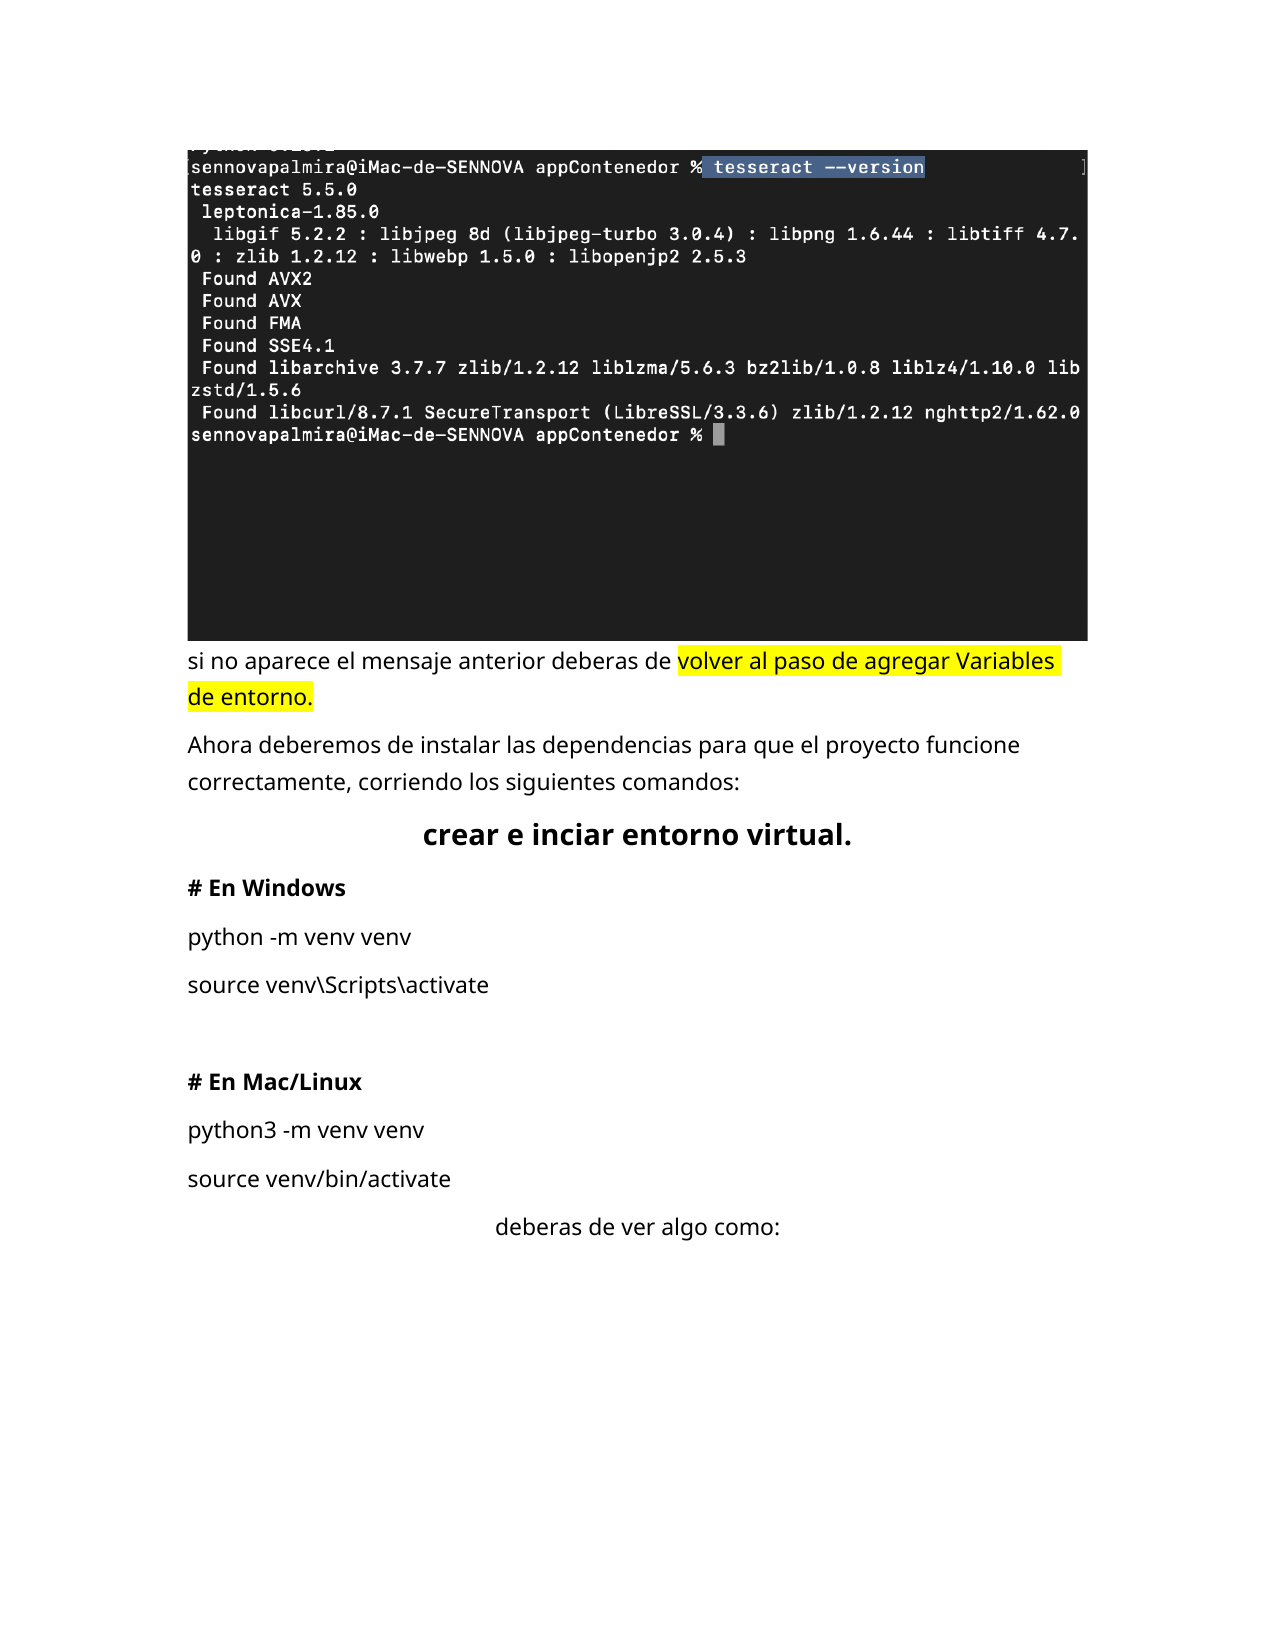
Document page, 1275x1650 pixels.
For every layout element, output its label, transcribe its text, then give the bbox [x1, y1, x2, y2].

text crear e inciar entorno virtual. [187, 814, 1087, 853]
picture [187, 150, 1088, 641]
text # En Windows [187, 872, 1087, 903]
text # En Mac/Linux [187, 1066, 1087, 1097]
text source venv/bin/activate [187, 1163, 1087, 1194]
text python3 -m venv venv [187, 1114, 1087, 1145]
text deberas de ver algo como: [187, 1211, 1087, 1242]
text python -m venv venv [187, 920, 1087, 952]
text si no aparece el mensaje anterior deberas de volver al paso de agregar Variables de entorno. [187, 641, 1087, 712]
text Ahora deberemos de instalar las dependencias para que el proyecto funcione correctamente, corriendo los siguientes comandos: [187, 729, 1087, 797]
text source venv\Scripts\activate [187, 969, 1087, 1000]
